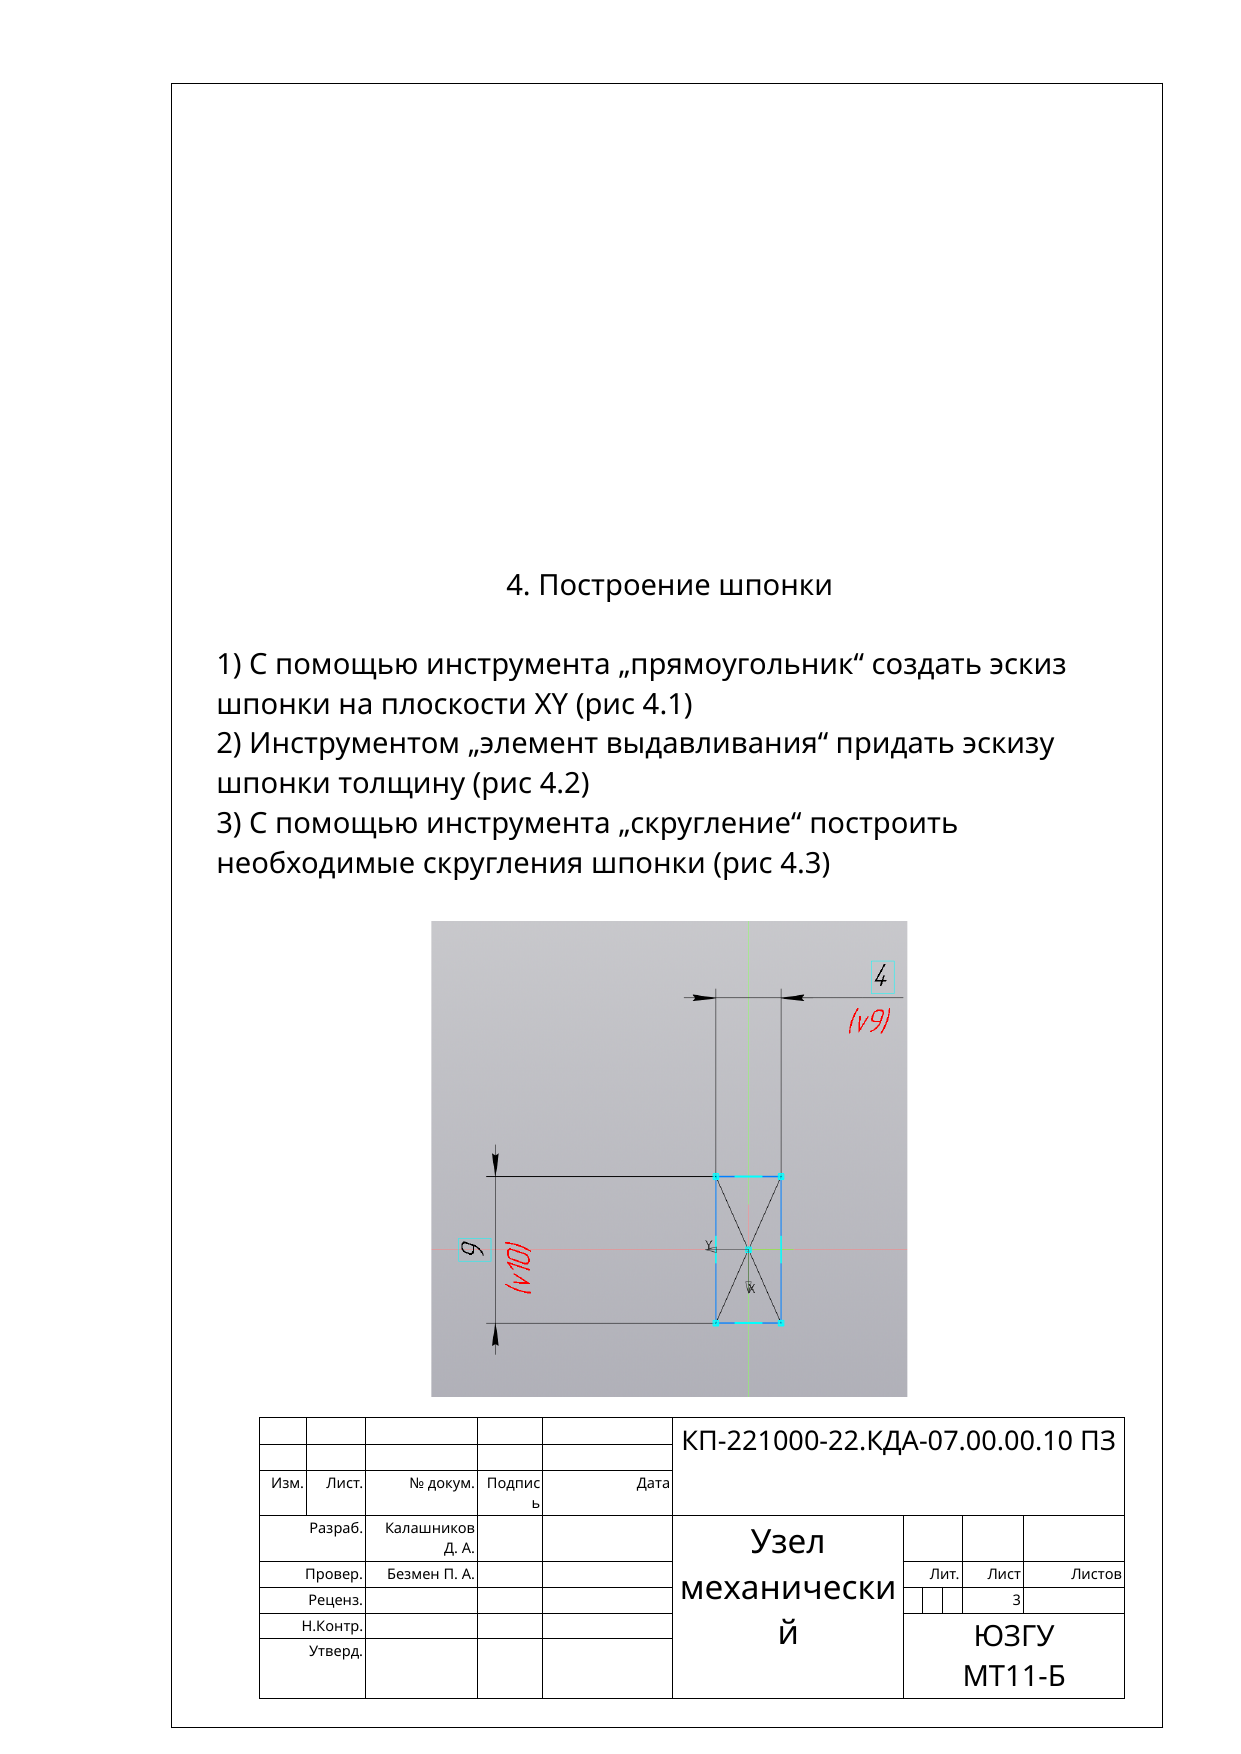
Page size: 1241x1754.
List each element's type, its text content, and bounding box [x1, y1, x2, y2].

text 3) С помощью инструмента „скругление“ построить необходимые скругления шпонки (рис 4.3) [216, 802, 1123, 882]
text 2) Инструментом „элемент выдавливания“ придать эскизу шпонки толщину (рис 4.2) [216, 723, 1123, 802]
text 4. Построение шпонки [216, 564, 1123, 604]
text 1) С помощью инструмента „прямоугольник“ создать эскиз шпонки на плоскости XY (рис 4.1) [216, 643, 1123, 723]
picture [431, 921, 908, 1397]
